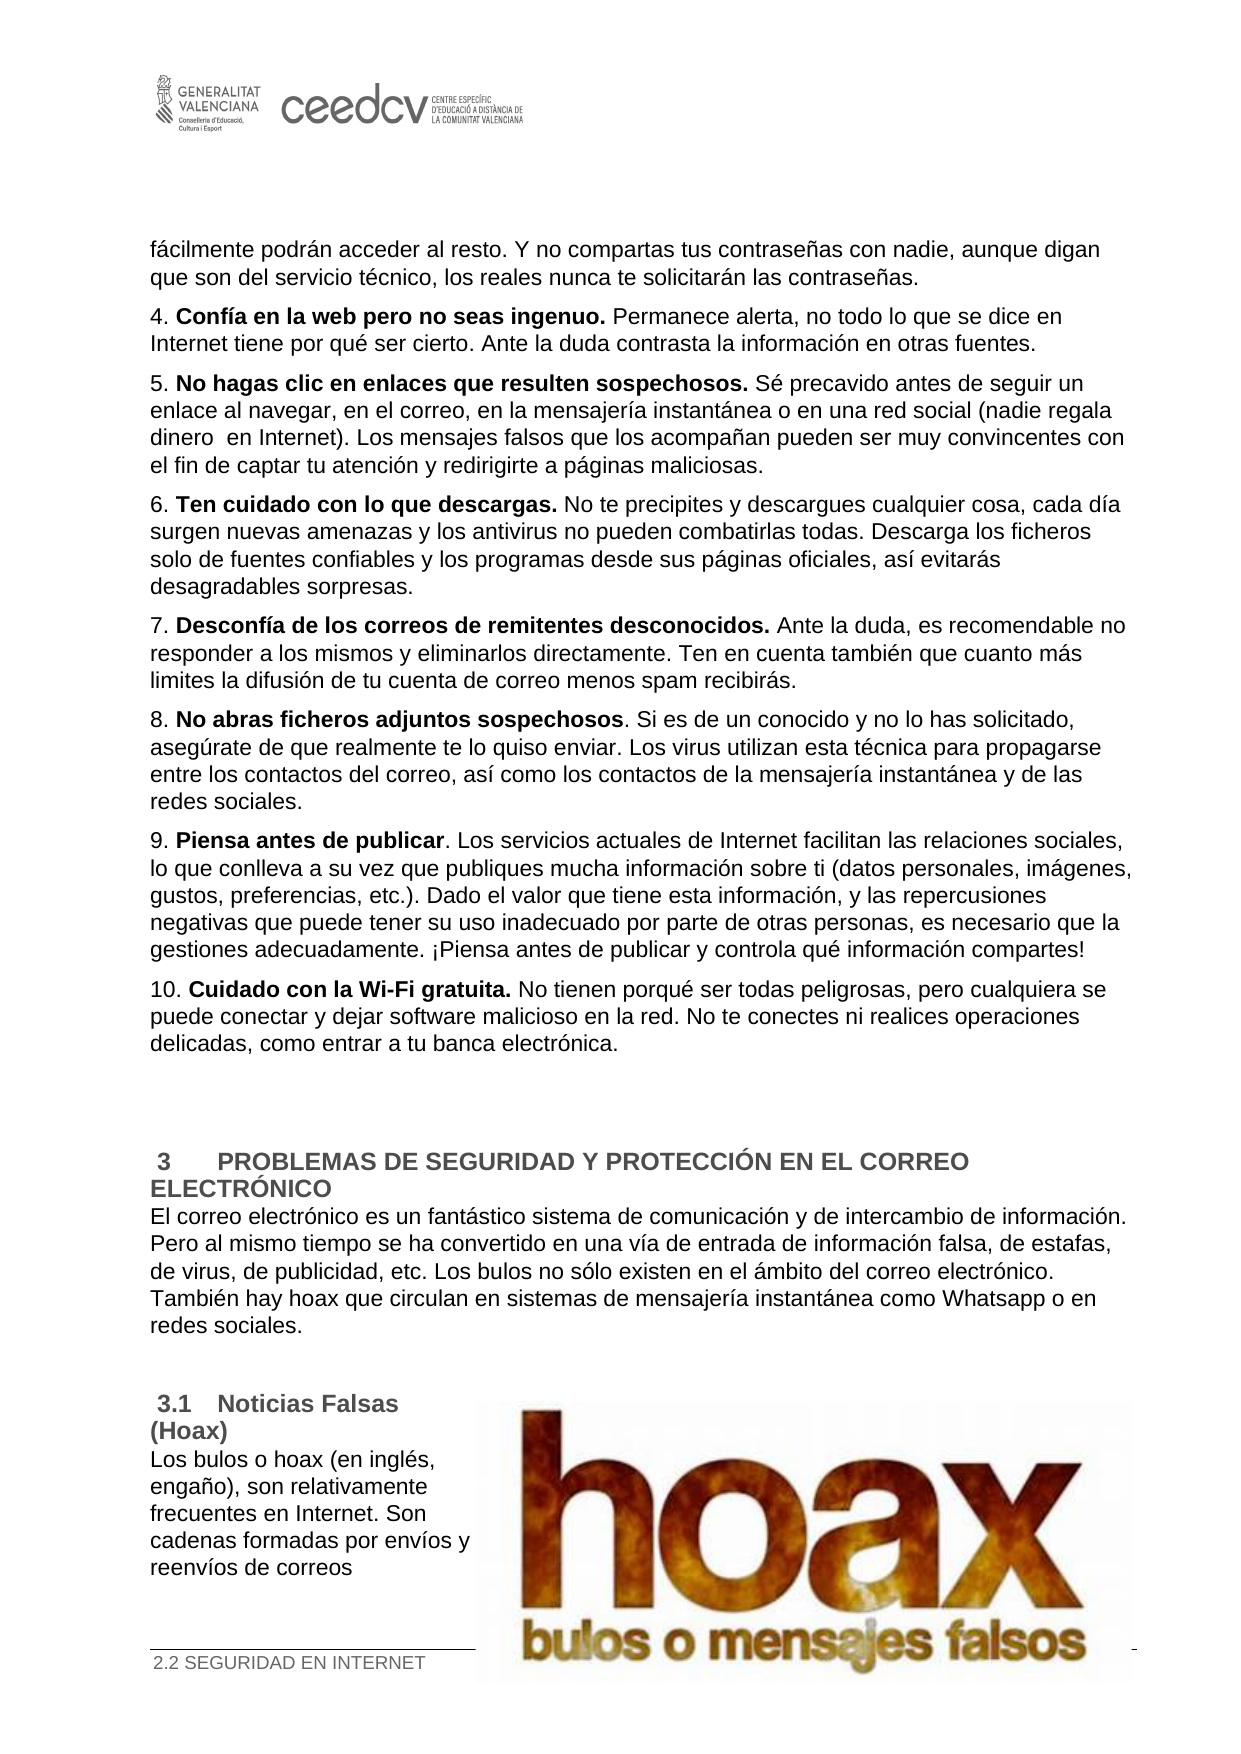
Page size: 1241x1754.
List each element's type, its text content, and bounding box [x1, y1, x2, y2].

text 10. Cuidado con la Wi-Fi gratuita. No tienen porqué ser todas peligrosas, pero cualquiera se puede conectar y dejar software malicioso en la red. No te conectes ni realices operaciones delicadas, como entrar a tu banca electrónica. [150, 976, 1137, 1057]
text 6. Ten cuidado con lo que descargas. No te precipites y descargues cualquier cosa, cada día surgen nuevas amenazas y los antivirus no pueden combatirlas todas. Descarga los ficheros solo de fuentes confiables y los programas desde sus páginas oficiales, así evitarás desagradables sorpresas. [150, 491, 1137, 600]
text 8. No abras ficheros adjuntos sospechosos. Si es de un conocido y no lo has solicitado, asegúrate de que realmente te lo quiso enviar. Los virus utilizan esta técnica para propagarse entre los contactos del correo, así como los contactos de la mensajería instantánea y de las redes sociales. [150, 706, 1137, 815]
text 9. Piensa antes de publicar. Los servicios actuales de Internet facilitan las relaciones sociales, lo que conlleva a su vez que publiques mucha información sobre ti (datos personales, imágenes, gustos, preferencias, etc.). Dado el valor que tiene esta información, y las repercusiones negativas que puede tener su uso inadecuado por parte de otras personas, es necesario que la gestiones adecuadamente. ¡Piensa antes de publicar y controla qué información compartes! [150, 827, 1137, 963]
picture [475, 1401, 1132, 1683]
text 5. No hagas clic en enlaces que resulten sospechosos. Sé precavido antes de seguir un enlace al navegar, en el correo, en la mensajería instantánea o en una red social (nadie regala dinero en Internet). Los mensajes falsos que los acompañan pueden ser muy convincentes con el fin de captar tu atención y redirigirte a páginas maliciosas. [150, 370, 1137, 478]
text 7. Desconfía de los correos de remitentes desconocidos. Ante la duda, es recomendable no responder a los mismos y eliminarlos directamente. Ten en cuenta también que cuanto más limites la difusión de tu cuenta de correo menos spam recibirás. [150, 612, 1137, 694]
picture [155, 75, 523, 132]
text fácilmente podrán acceder al resto. Y no compartas tus contraseñas con nadie, aunque digan que son del servicio técnico, los reales nunca te solicitarán las contraseñas. [150, 236, 1137, 291]
subtitle Noticias Falsas (Hoax) [150, 1391, 1137, 1445]
text Los bulos o hoax (en inglés, engaño), son relativamente frecuentes en Internet. Son cadenas formadas por envíos y reenvíos de correos [150, 1445, 475, 1581]
text El correo electrónico es un fantástico sistema de comunicación y de intercambio de información. Pero al mismo tiempo se ha convertido en una vía de entrada de información falsa, de estafas, de virus, de publicidad, etc. Los bulos no sólo existen en el ámbito del correo electrónico. También hay hoax que circulan en sistemas de mensajería instantánea como Whatsapp o en redes sociales. [150, 1203, 1137, 1339]
text 4. Confía en la web pero no seas ingenuo. Permanece alerta, no todo lo que se dice en Internet tiene por qué ser cierto. Ante la duda contrasta la información en otras fuentes. [150, 303, 1137, 357]
subtitle PROBLEMAS DE SEGURIDAD Y PROTECCIÓN EN EL CORREO ELECTRÓNICO [150, 1149, 1137, 1203]
